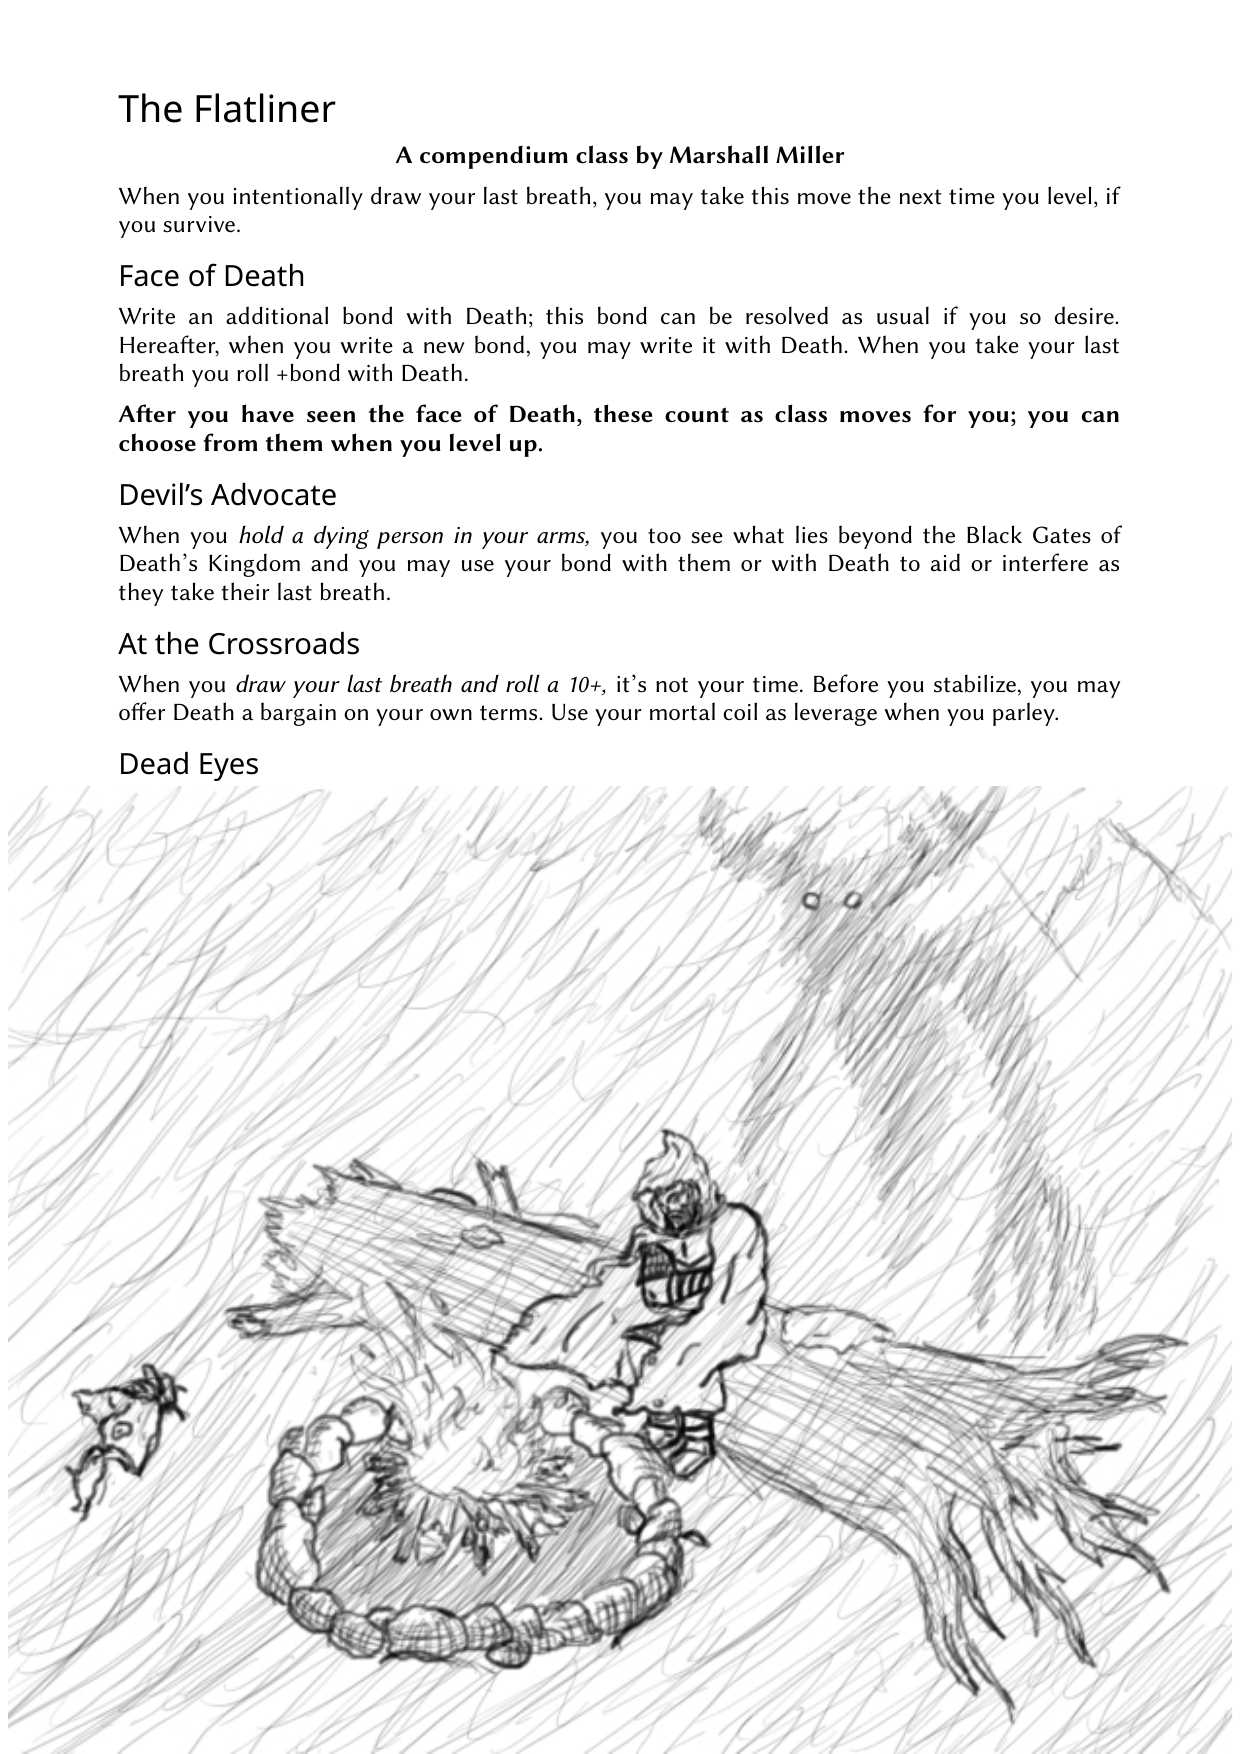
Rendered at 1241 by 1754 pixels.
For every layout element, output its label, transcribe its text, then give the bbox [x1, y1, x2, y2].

text Write an additional bond with Death; this bond can be resolved as usual if you so desire. Hereafter, when you write a new bond, you may write it with Death. When you take your last breath you roll +bond with Death. [118, 302, 1122, 388]
text When you hold a dying person in your arms, you too see what lies beyond the Black Gates of Death’s Kingdom and you may use your bond with them or with Death to aid or interfere as they take their last breath. [118, 521, 1122, 606]
text A compendium class by Marshall Miller [118, 141, 1122, 169]
text When you draw your last breath and roll a 10+, it’s not your time. Before you stabilize, you may offer Death a bargain on your own terms. Use your mortal coil as leverage when you parley. [118, 670, 1122, 727]
subtitle At the Crossroads [118, 623, 1122, 663]
subtitle The Flatliner [118, 83, 1122, 134]
subtitle Dead Eyes [118, 743, 1122, 783]
text When you intentionally draw your last breath, you may take this move the next time you level, if you survive. [118, 182, 1122, 239]
subtitle Face of Death [118, 255, 1122, 295]
subtitle Devil’s Advocate [118, 474, 1122, 514]
text After you have seen the face of Death, these count as class moves for you; you can choose from them when you level up. [118, 400, 1122, 457]
picture [8, 786, 1233, 1754]
